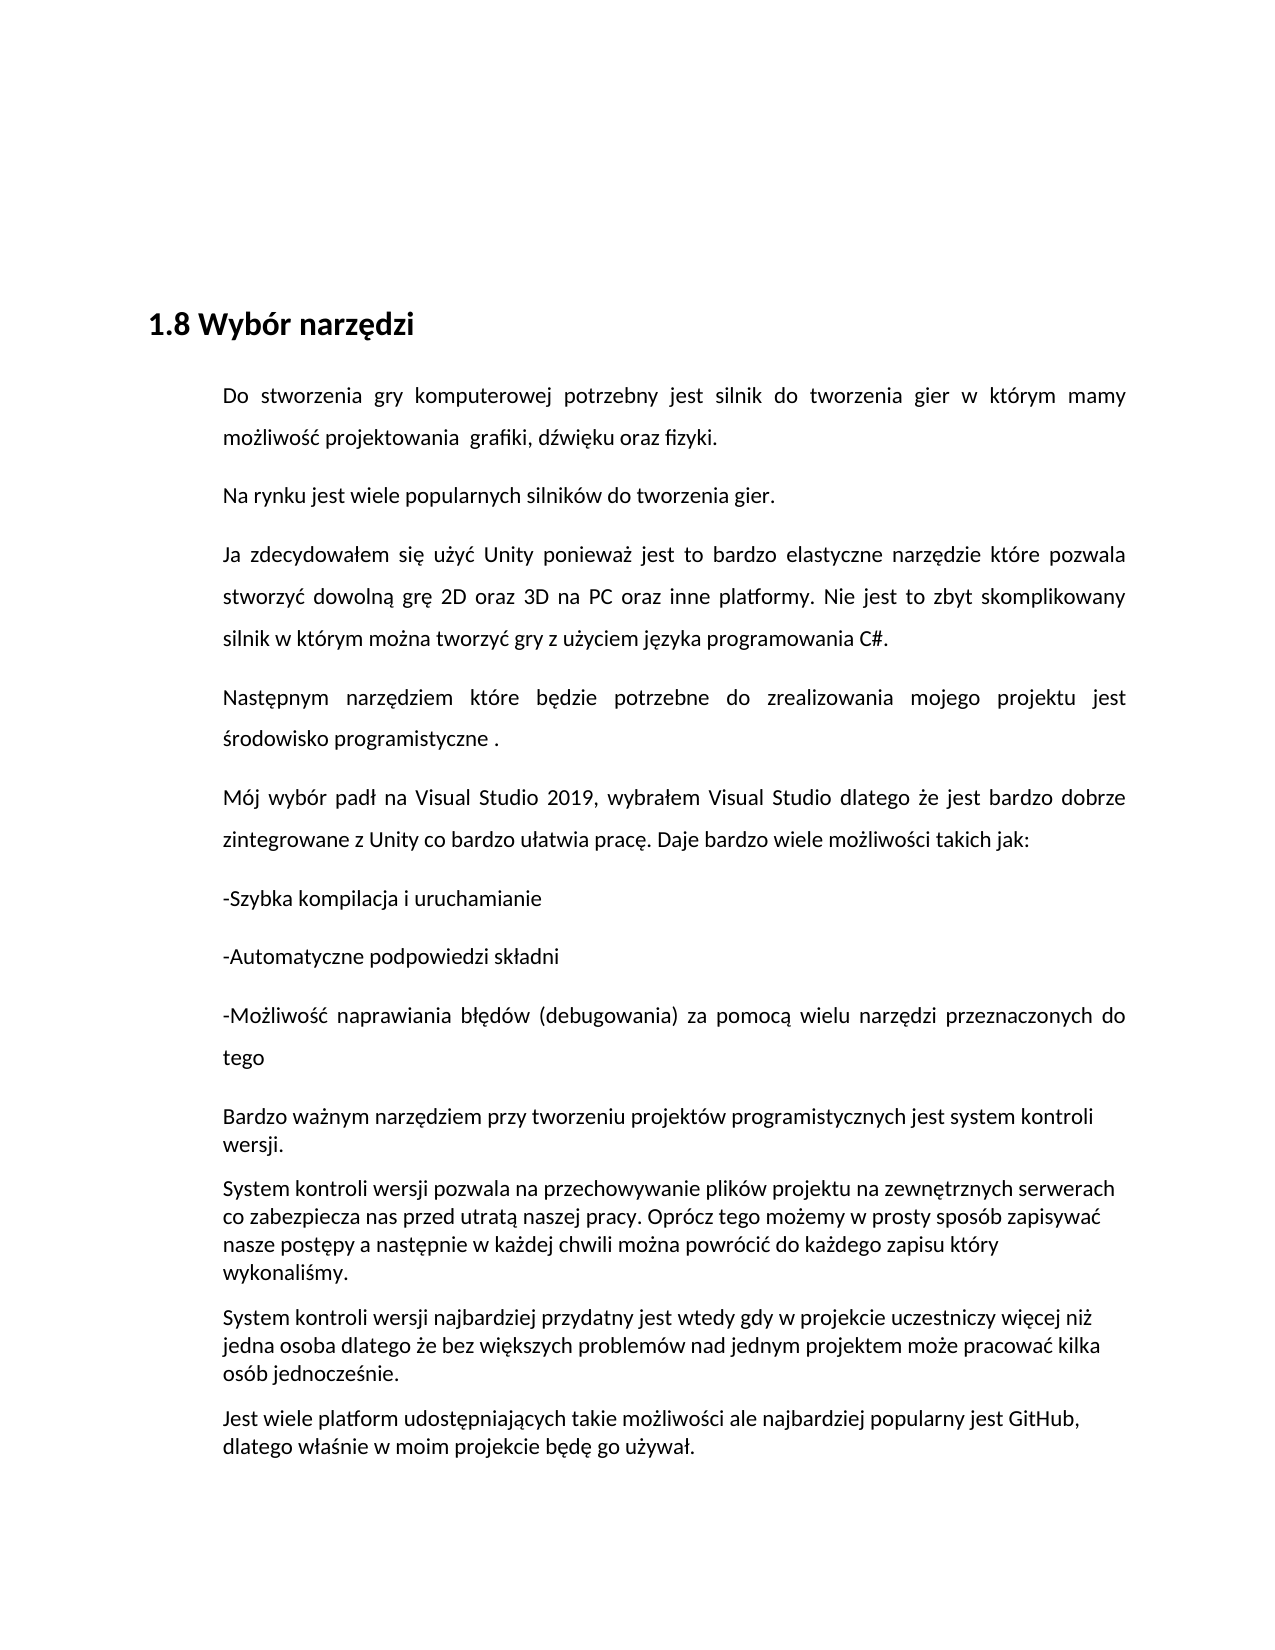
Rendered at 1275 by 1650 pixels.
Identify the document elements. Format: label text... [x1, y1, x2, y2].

text System kontroli wersji pozwala na przechowywanie plików projektu na zewnętrznych serwerach co zabezpiecza nas przed utratą naszej pracy. Oprócz tego możemy w prosty sposób zapisywać nasze postępy a następnie w każdej chwili można powrócić do każdego zapisu który wykonaliśmy. [223, 1174, 1127, 1287]
text Na rynku jest wiele popularnych silników do tworzenia gier. [223, 481, 1127, 509]
text -Możliwość naprawiania błędów (debugowania) za pomocą wielu narzędzi przeznaczonych do tego [223, 1001, 1127, 1071]
text -Szybka kompilacja i uruchamianie [223, 884, 1127, 912]
text -Automatyczne podpowiedzi składni [223, 942, 1127, 971]
text Mój wybór padł na Visual Studio 2019, wybrałem Visual Studio dlatego że jest bardzo dobrze zintegrowane z Unity co bardzo ułatwia pracę. Daje bardzo wiele możliwości takich jak: [223, 783, 1127, 853]
text System kontroli wersji najbardziej przydatny jest wtedy gdy w projekcie uczestniczy więcej niż jedna osoba dlatego że bez większych problemów nad jednym projektem może pracować kilka osób jednocześnie. [223, 1303, 1127, 1387]
text Do stworzenia gry komputerowej potrzebny jest silnik do tworzenia gier w którym mamy możliwość projektowania grafiki, dźwięku oraz fizyki. [223, 381, 1127, 451]
text Następnym narzędziem które będzie potrzebne do zrealizowania mojego projektu jest środowisko programistyczne . [223, 683, 1127, 753]
text 1.8 Wybór narzędzi [148, 303, 1127, 344]
text Ja zdecydowałem się użyć Unity ponieważ jest to bardzo elastyczne narzędzie które pozwala stworzyć dowolną grę 2D oraz 3D na PC oraz inne platformy. Nie jest to zbyt skomplikowany silnik w którym można tworzyć gry z użyciem języka programowania C#. [223, 540, 1127, 652]
text Bardzo ważnym narzędziem przy tworzeniu projektów programistycznych jest system kontroli wersji. [223, 1102, 1127, 1158]
text Jest wiele platform udostępniających takie możliwości ale najbardziej popularny jest GitHub, dlatego właśnie w moim projekcie będę go używał. [223, 1404, 1127, 1460]
